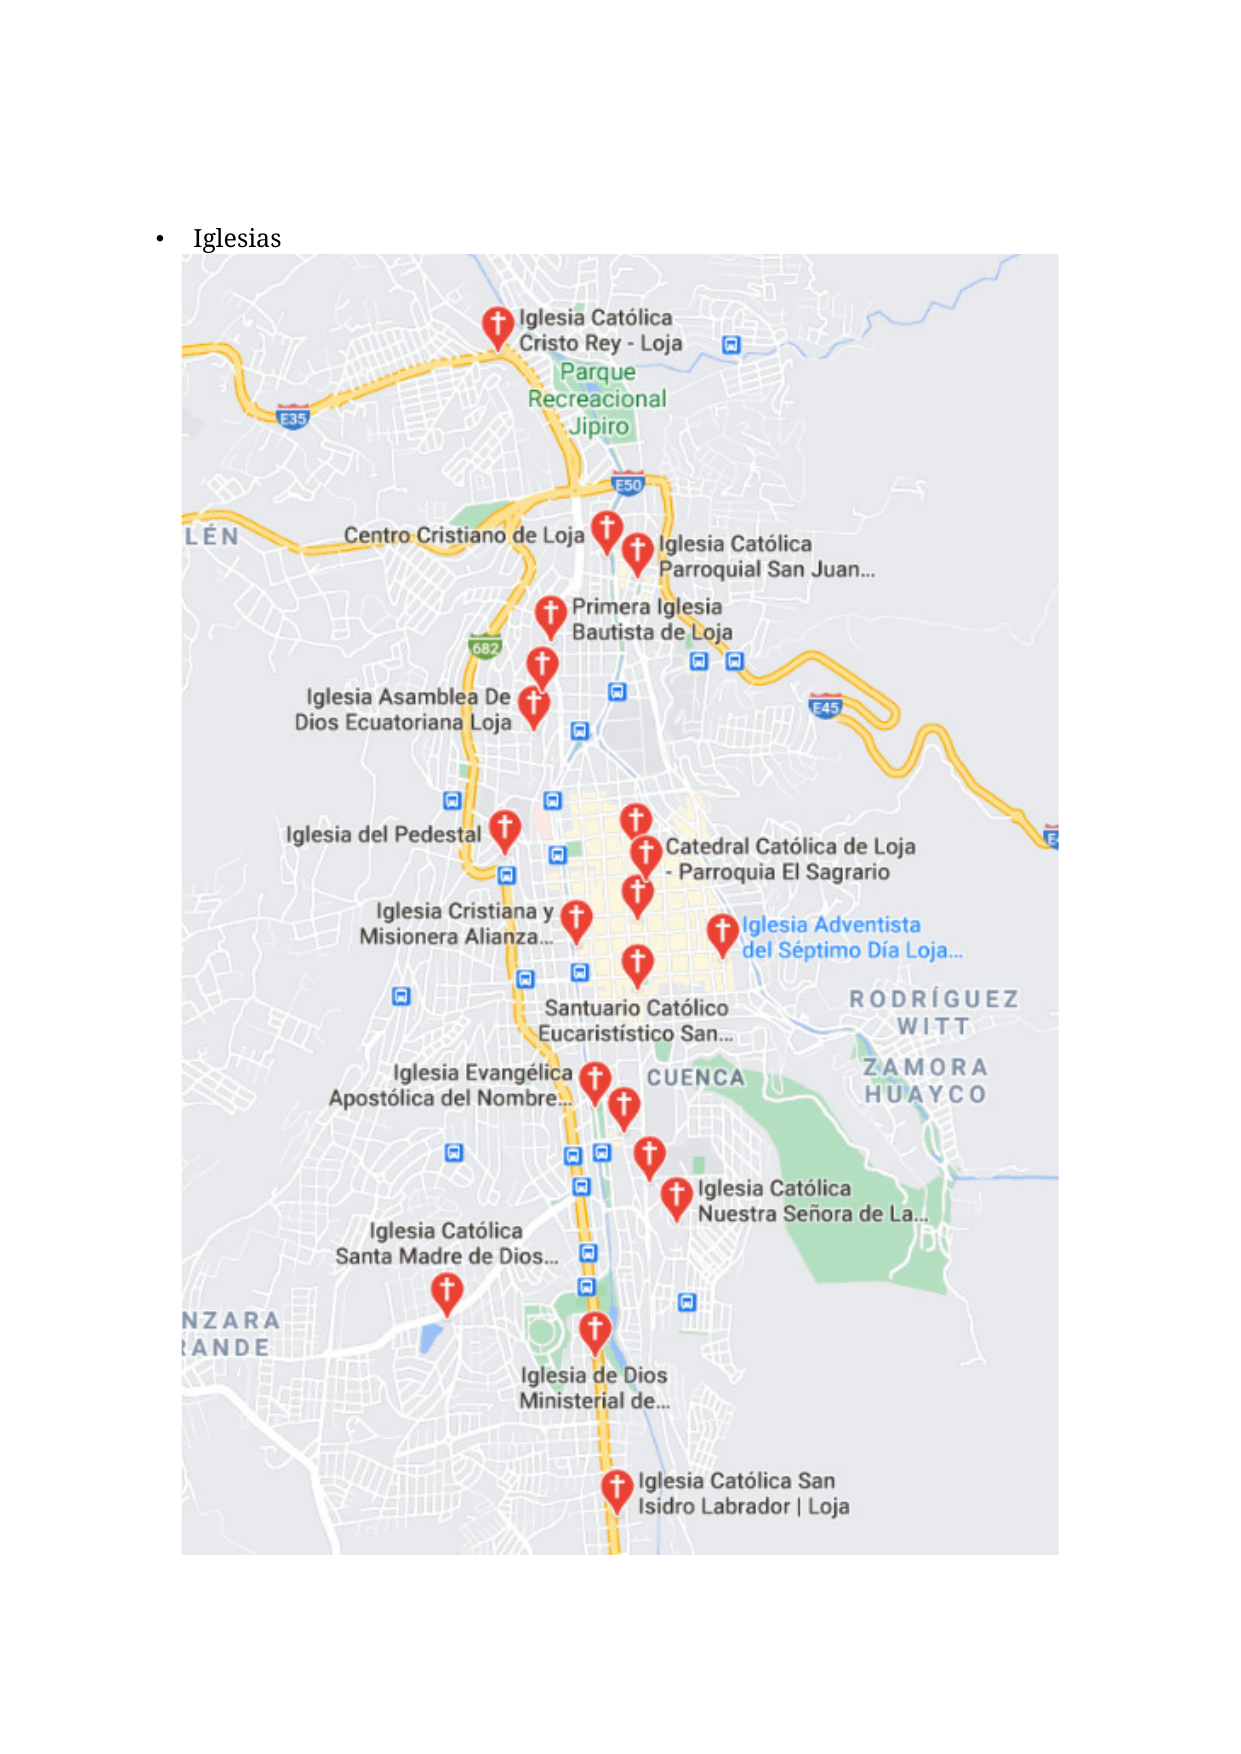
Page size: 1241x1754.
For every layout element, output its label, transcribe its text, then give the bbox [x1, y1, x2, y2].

list Iglesias [156, 220, 1122, 254]
picture [181, 254, 1059, 1555]
